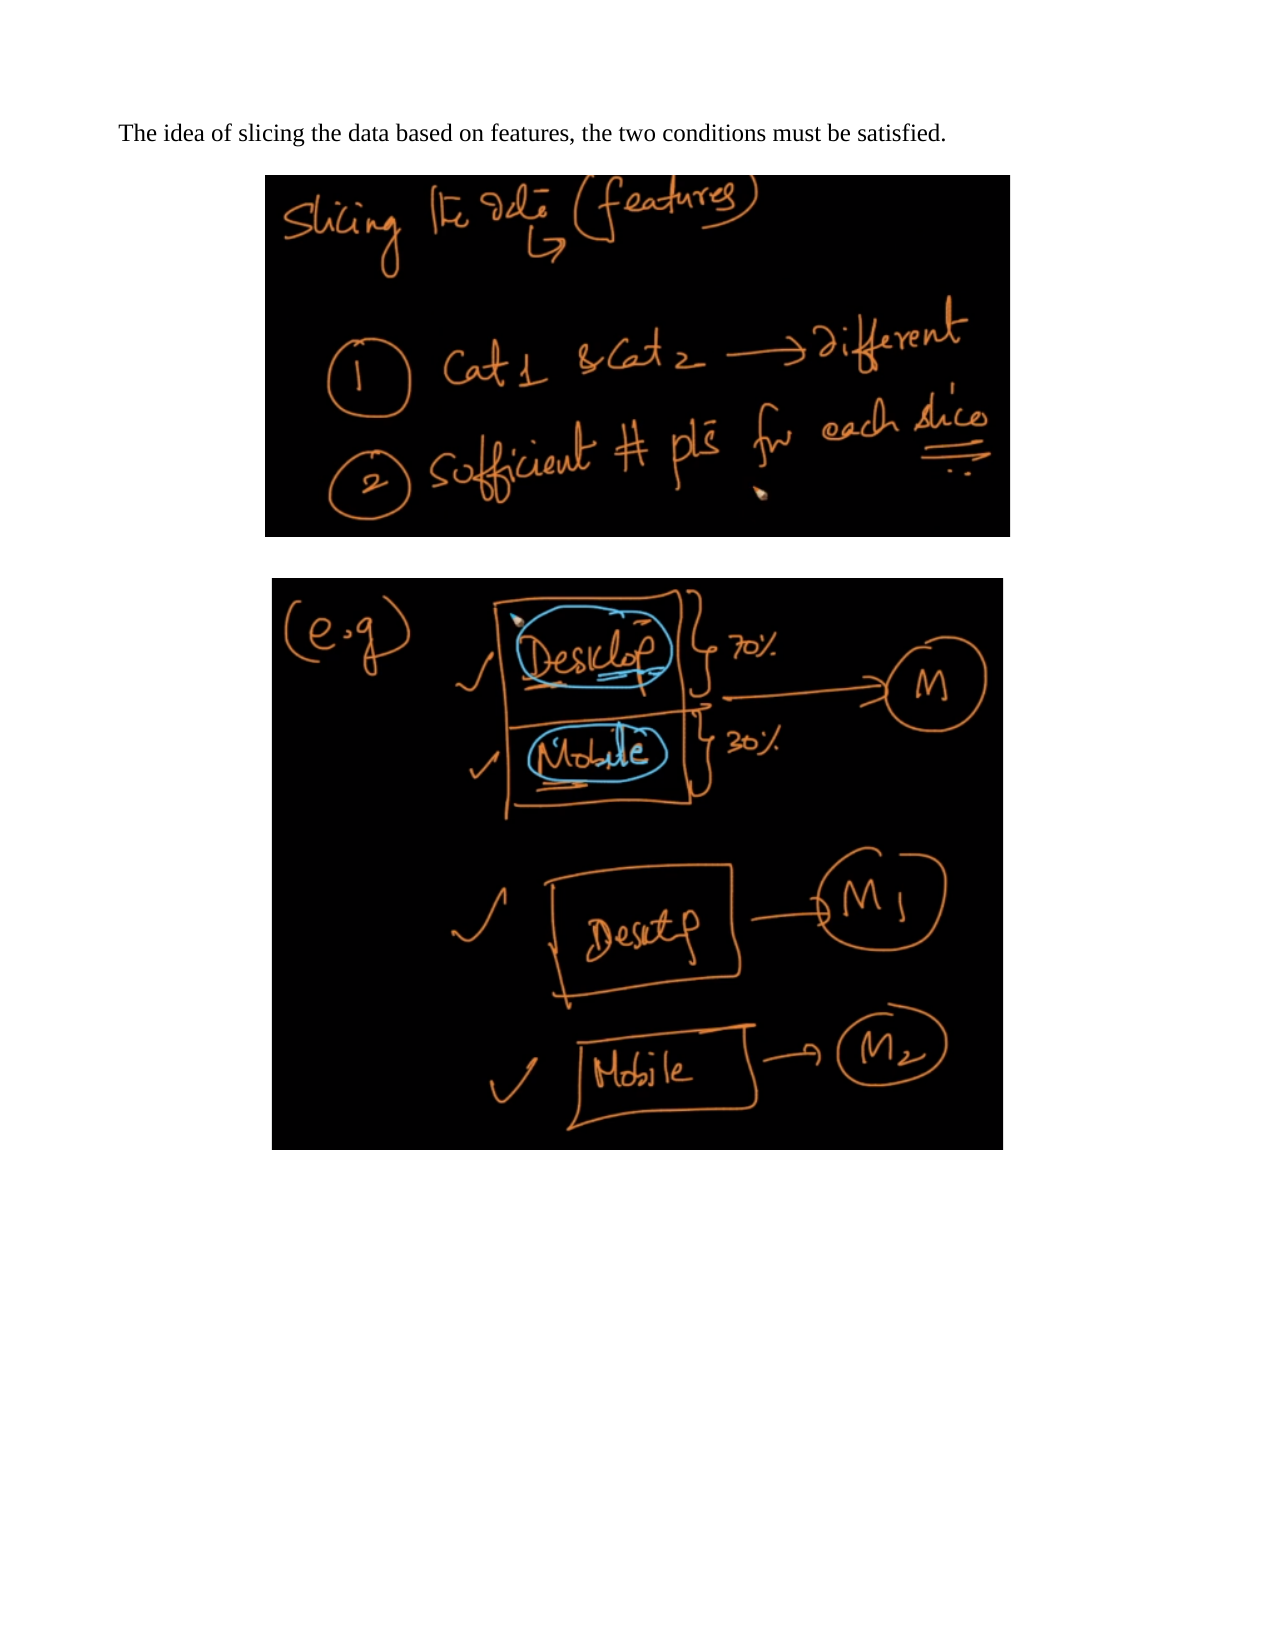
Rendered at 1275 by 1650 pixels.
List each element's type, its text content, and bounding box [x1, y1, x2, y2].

text The idea of slicing the data based on features, the two conditions must be satisfied. [118, 118, 1157, 147]
picture [265, 175, 1011, 537]
picture [271, 578, 1004, 1150]
